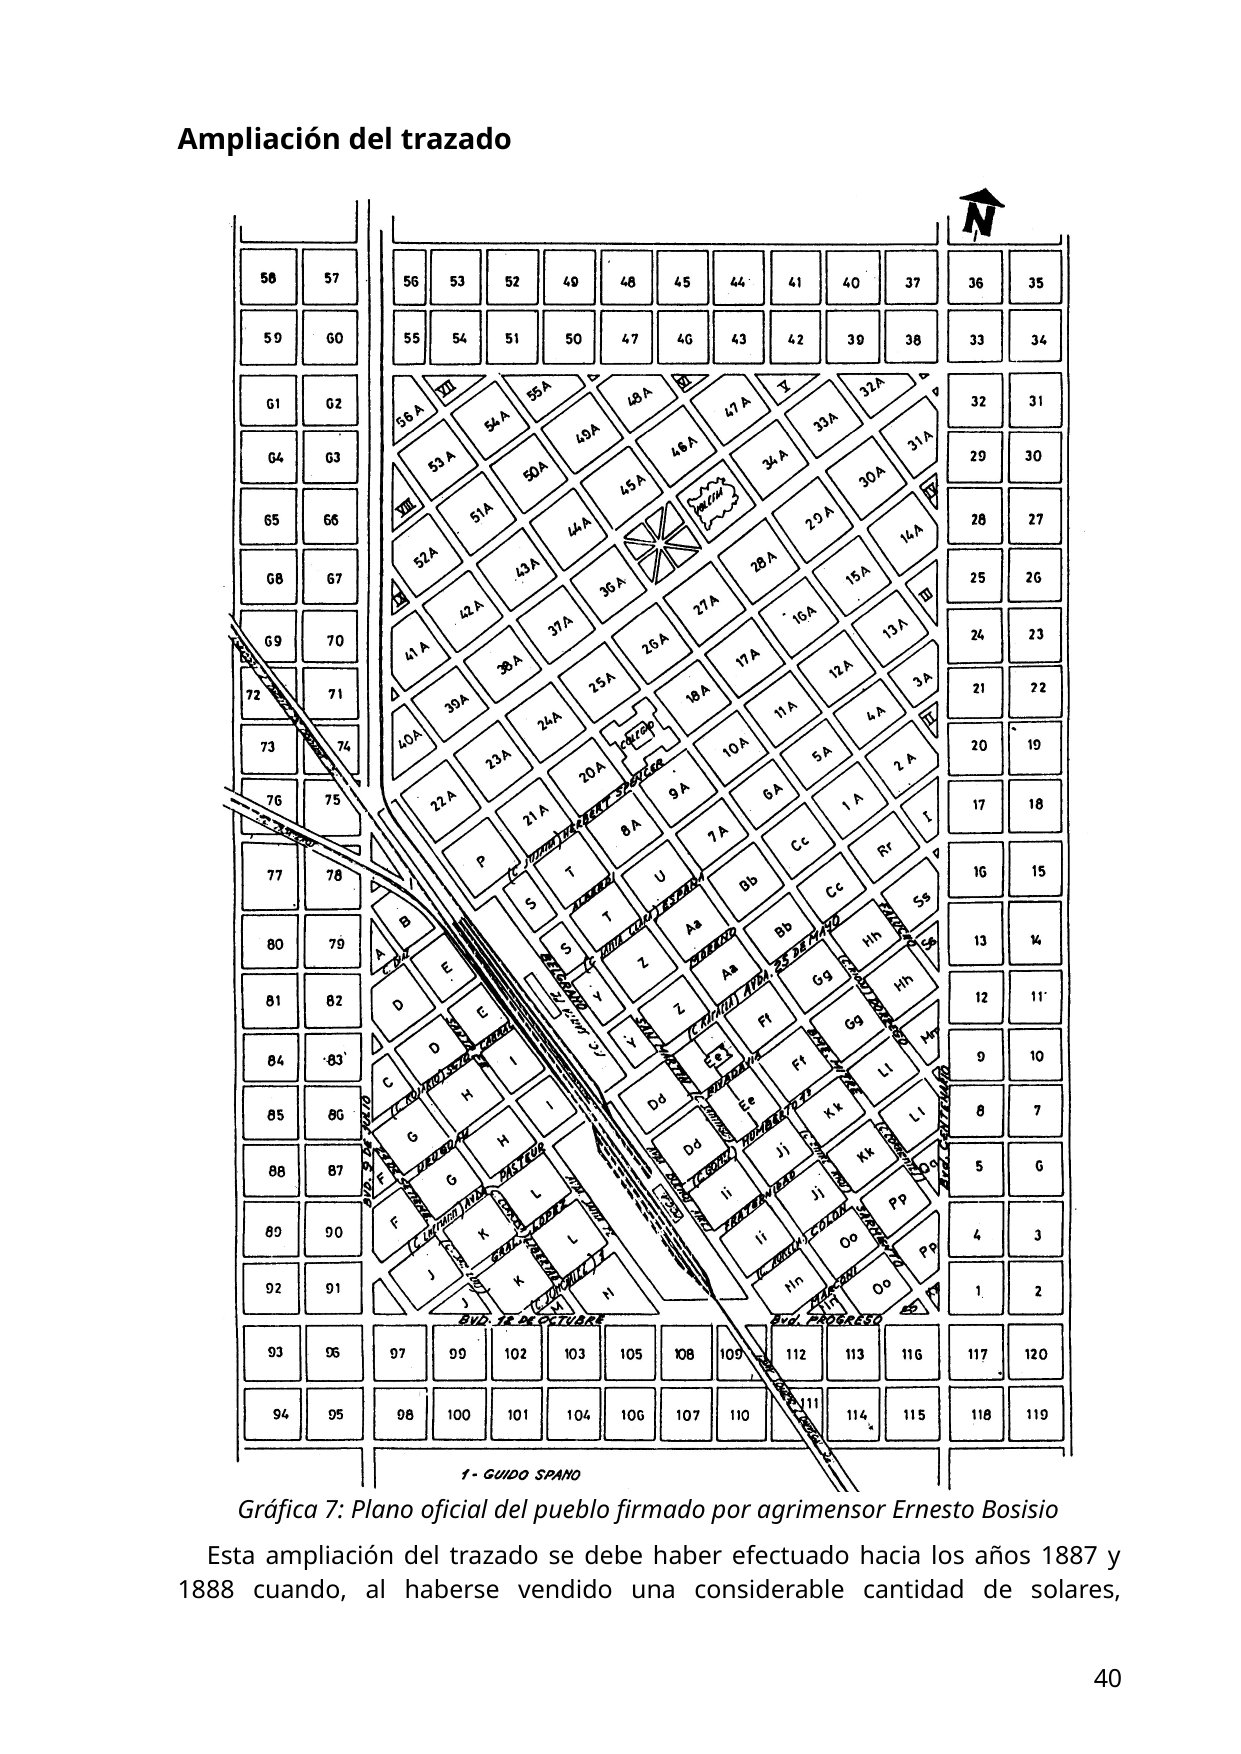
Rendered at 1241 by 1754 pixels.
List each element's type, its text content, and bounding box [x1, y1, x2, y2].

picture [206, 176, 1093, 1492]
subtitle Ampliación del trazado [177, 118, 1122, 158]
text Esta ampliación del trazado se debe haber efectuado hacia los años 1887 y 1888 cuando, al haberse vendido una considerable cantidad de solares, [177, 1537, 1122, 1605]
text Gráfica 7: Plano oficial del pueblo firmado por agrimensor Ernesto Bosisio [207, 1492, 1093, 1526]
